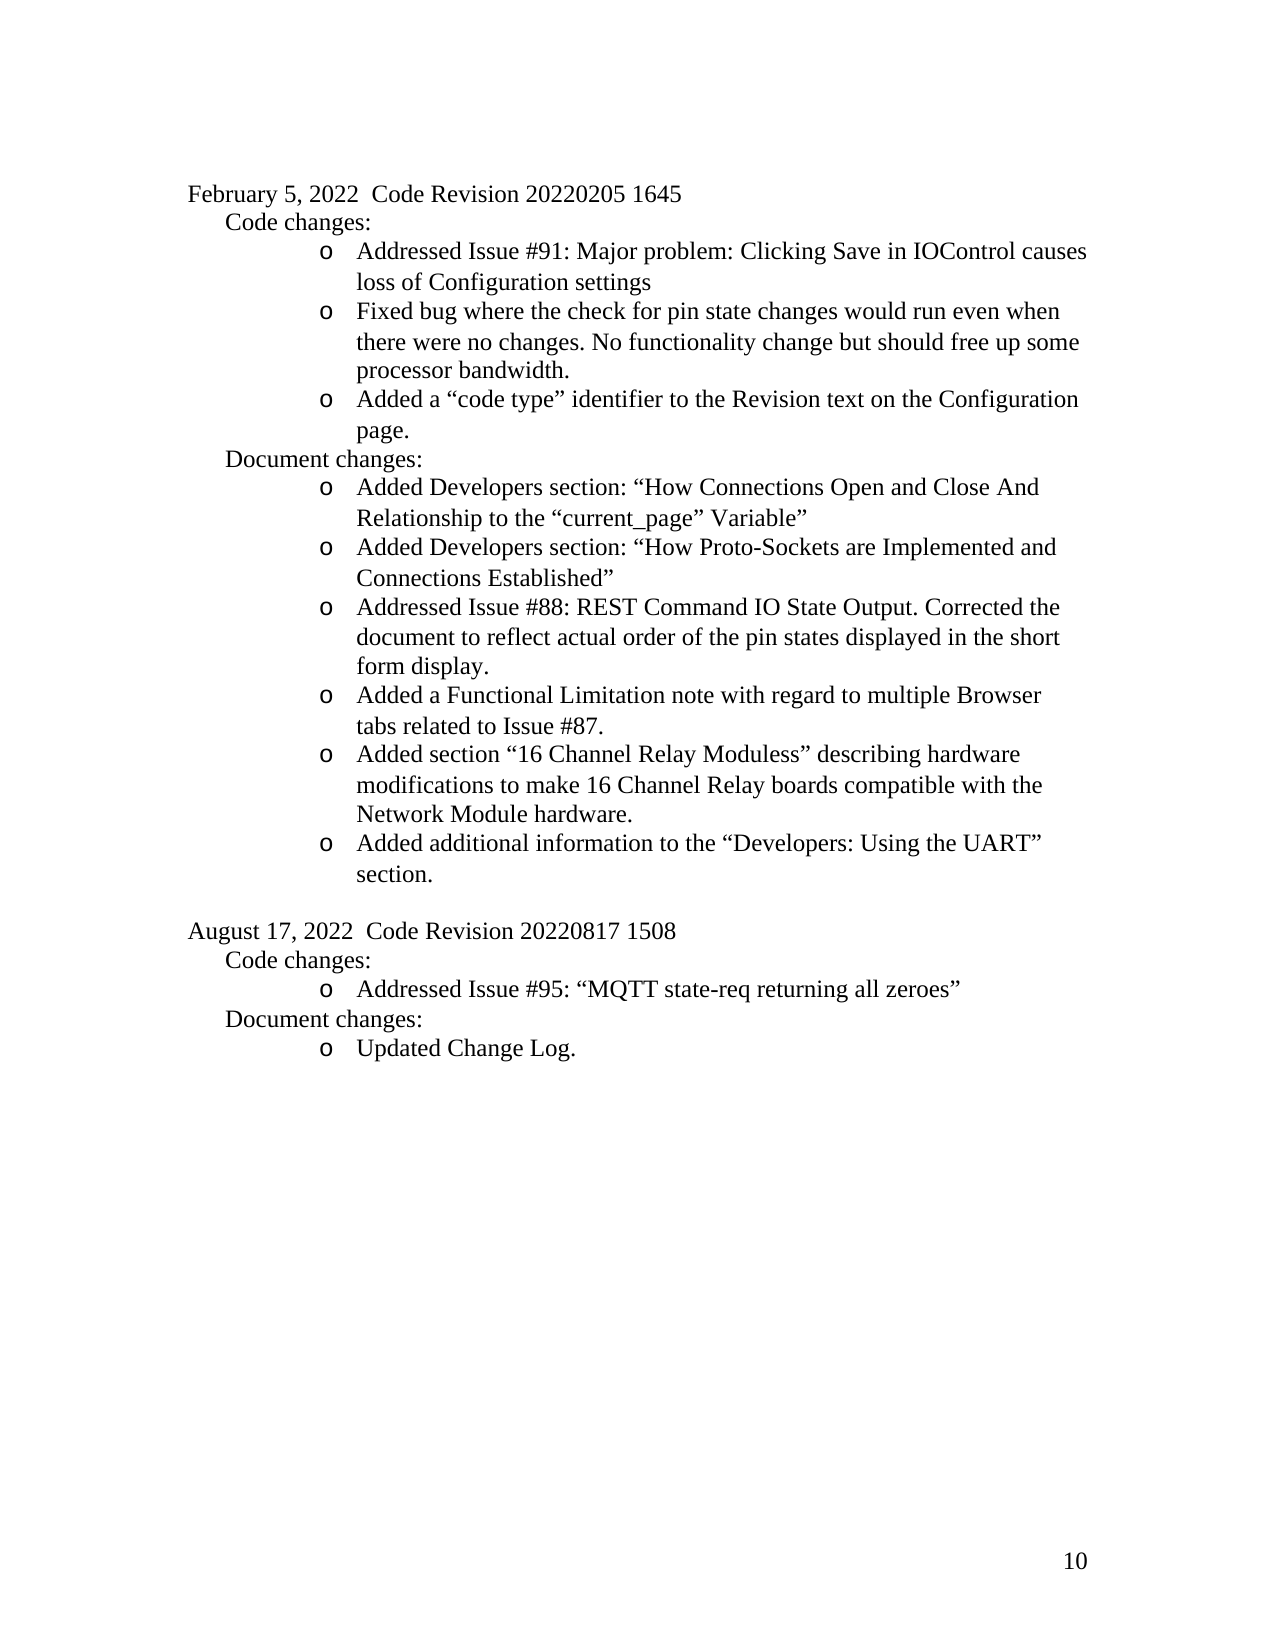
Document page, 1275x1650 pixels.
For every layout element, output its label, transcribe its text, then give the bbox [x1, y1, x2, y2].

text February 5, 2022 Code Revision 20220205 1645 [187, 179, 1087, 207]
list Added a “code type” identifier to the Revision text on the Configuration page. [319, 384, 1087, 444]
list Addressed Issue #88: REST Command IO State Output. Corrected the document to reflect actual order of the pin states displayed in the short form display. [319, 592, 1087, 680]
list Addressed Issue #95: “MQTT state-req returning all zeroes” [319, 974, 1087, 1004]
list Added a Functional Limitation note with regard to multiple Browser tabs related to Issue #87. [319, 680, 1087, 739]
text Document changes: [225, 444, 1087, 472]
list Added additional information to the “Developers: Using the UART” section. [319, 828, 1087, 887]
text Code changes: [225, 945, 1087, 974]
list Updated Change Log. [319, 1033, 1087, 1064]
list Fixed bug where the check for pin state changes would run even when there were no changes. No functionality change but should free up some processor bandwidth. [319, 296, 1087, 384]
text Document changes: [225, 1004, 1087, 1033]
list Added Developers section: “How Connections Open and Close And Relationship to the “current_page” Variable” [319, 472, 1087, 532]
list Added section “16 Channel Relay Moduless” describing hardware modifications to make 16 Channel Relay boards compatible with the Network Module hardware. [319, 739, 1087, 828]
text Code changes: [225, 207, 1087, 236]
list Added Developers section: “How Proto-Sockets are Implemented and Connections Established” [319, 532, 1087, 592]
list Addressed Issue #91: Major problem: Clicking Save in IOControl causes loss of Configuration settings [319, 236, 1087, 296]
text August 17, 2022 Code Revision 20220817 1508 [187, 916, 1087, 945]
